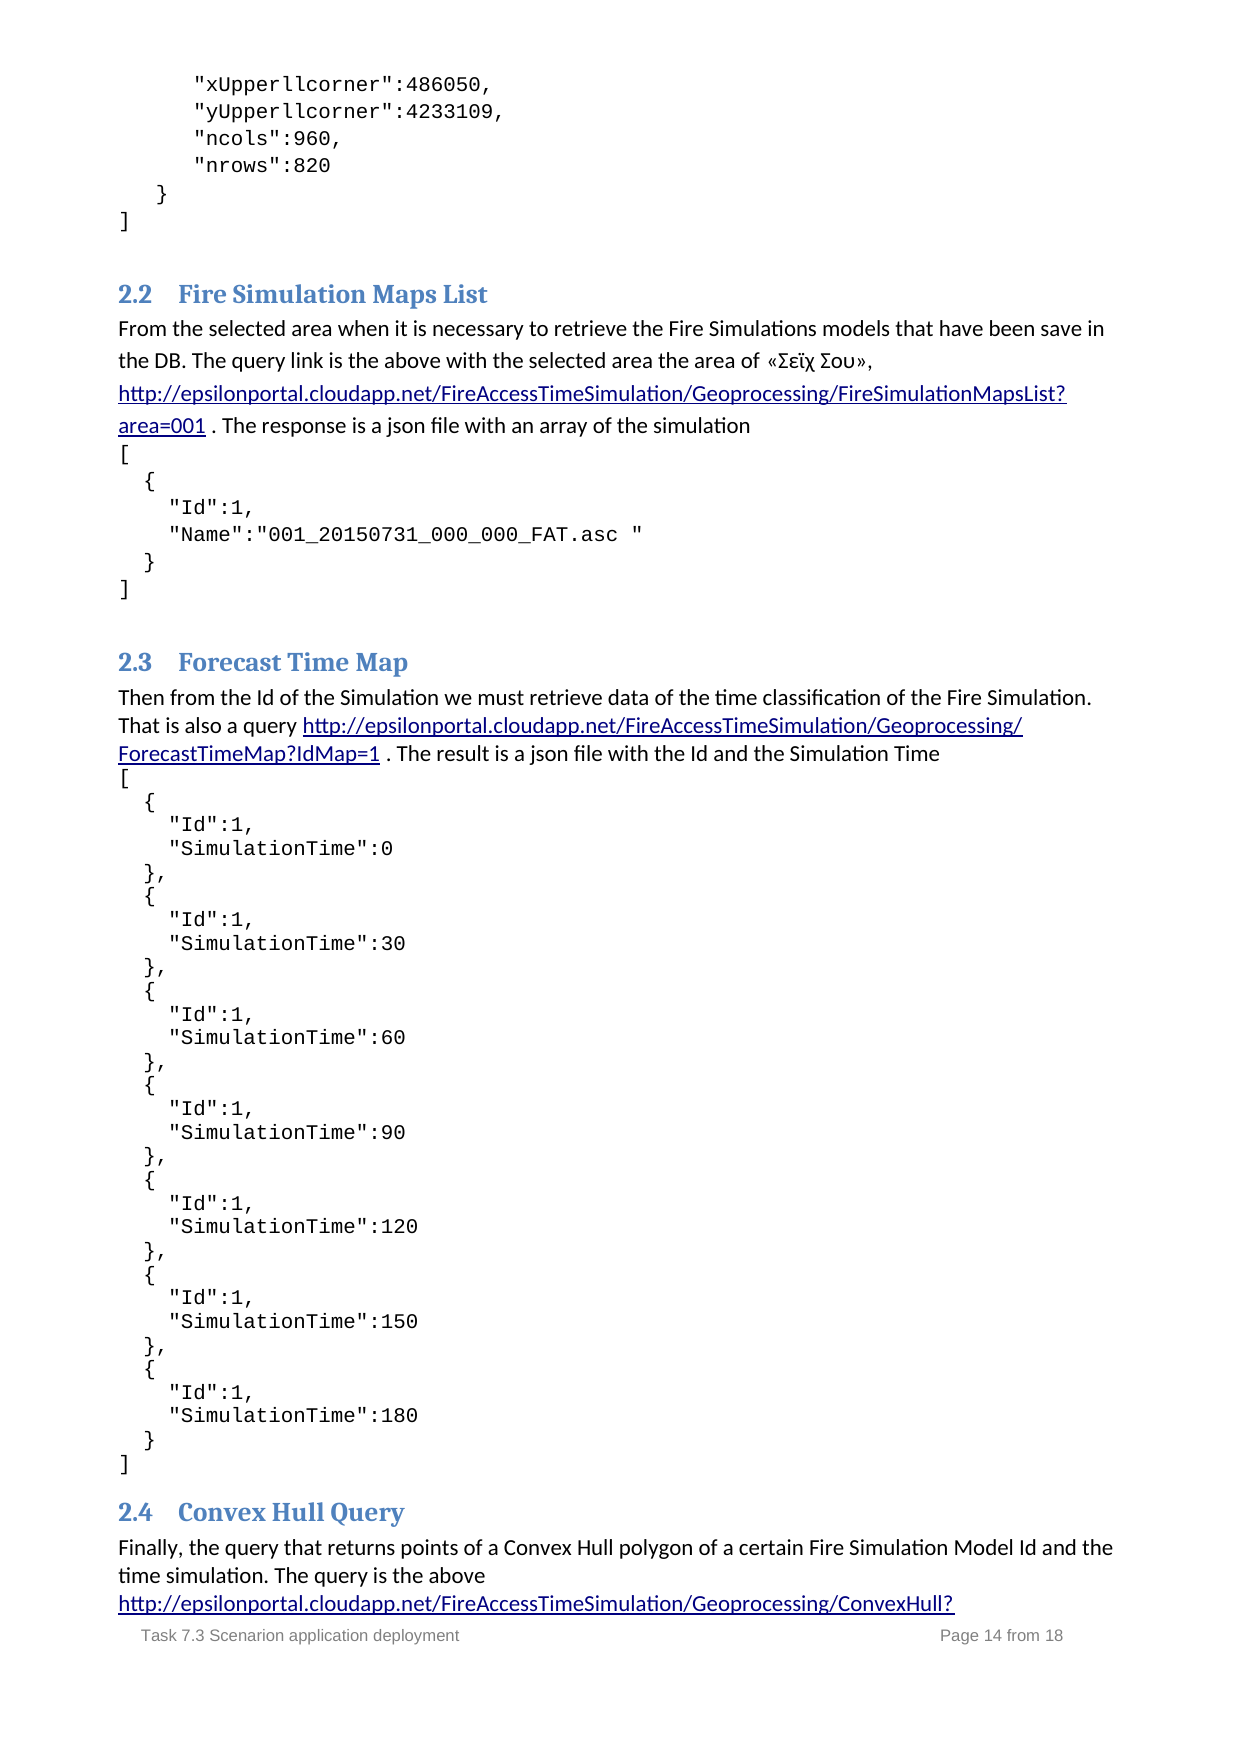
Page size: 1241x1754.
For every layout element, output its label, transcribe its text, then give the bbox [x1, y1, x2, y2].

text "xUpperllcorner":486050, "yUpperllcorner":4233109, "ncols":960, "nrows":820 } ] [118, 74, 1122, 233]
text From the selected area when it is necessary to retrieve the Fire Simulations models that have been save in the DB. The query link is the above with the selected area the area of «Σεϊχ Σου», http://epsilonportal.cloudapp.net/FireAccessTimeSimulation/Geoprocessing/FireSimulationMapsList?area=001 . The response is a json file with an array of the simulation [ { "Id":1, "Name":"001_20150731_000_000_FAT.asc " } ] [118, 314, 1122, 602]
subtitle Fire Simulation Maps List [118, 279, 1122, 310]
text Then from the Id of the Simulation we must retrieve data of the time classification of the Fire Simulation. That is also a query http://epsilonportal.cloudapp.net/FireAccessTimeSimulation/Geoprocessing/ForecastTimeMap?IdMap=1 . The result is a json file with the Id and the Simulation Time [ { "Id":1, "SimulationTime":0 }, { "Id":1, "SimulationTime":30 }, { "Id":1, "SimulationTime":60 }, { "Id":1, "SimulationTime":90 }, { "Id":1, "SimulationTime":120 }, { "Id":1, "SimulationTime":150 }, { "Id":1, "SimulationTime":180 } ] [118, 683, 1122, 1476]
text Finally, the query that returns points of a Convex Hull polygon of a certain Fire Simulation Model Id and the time simulation. The query is the above http://epsilonportal.cloudapp.net/FireAccessTimeSimulation/Geoprocessing/ConvexHull? [118, 1533, 1122, 1617]
subtitle Convex Hull Query [118, 1497, 1122, 1528]
subtitle Forecast Time Map [118, 647, 1122, 678]
